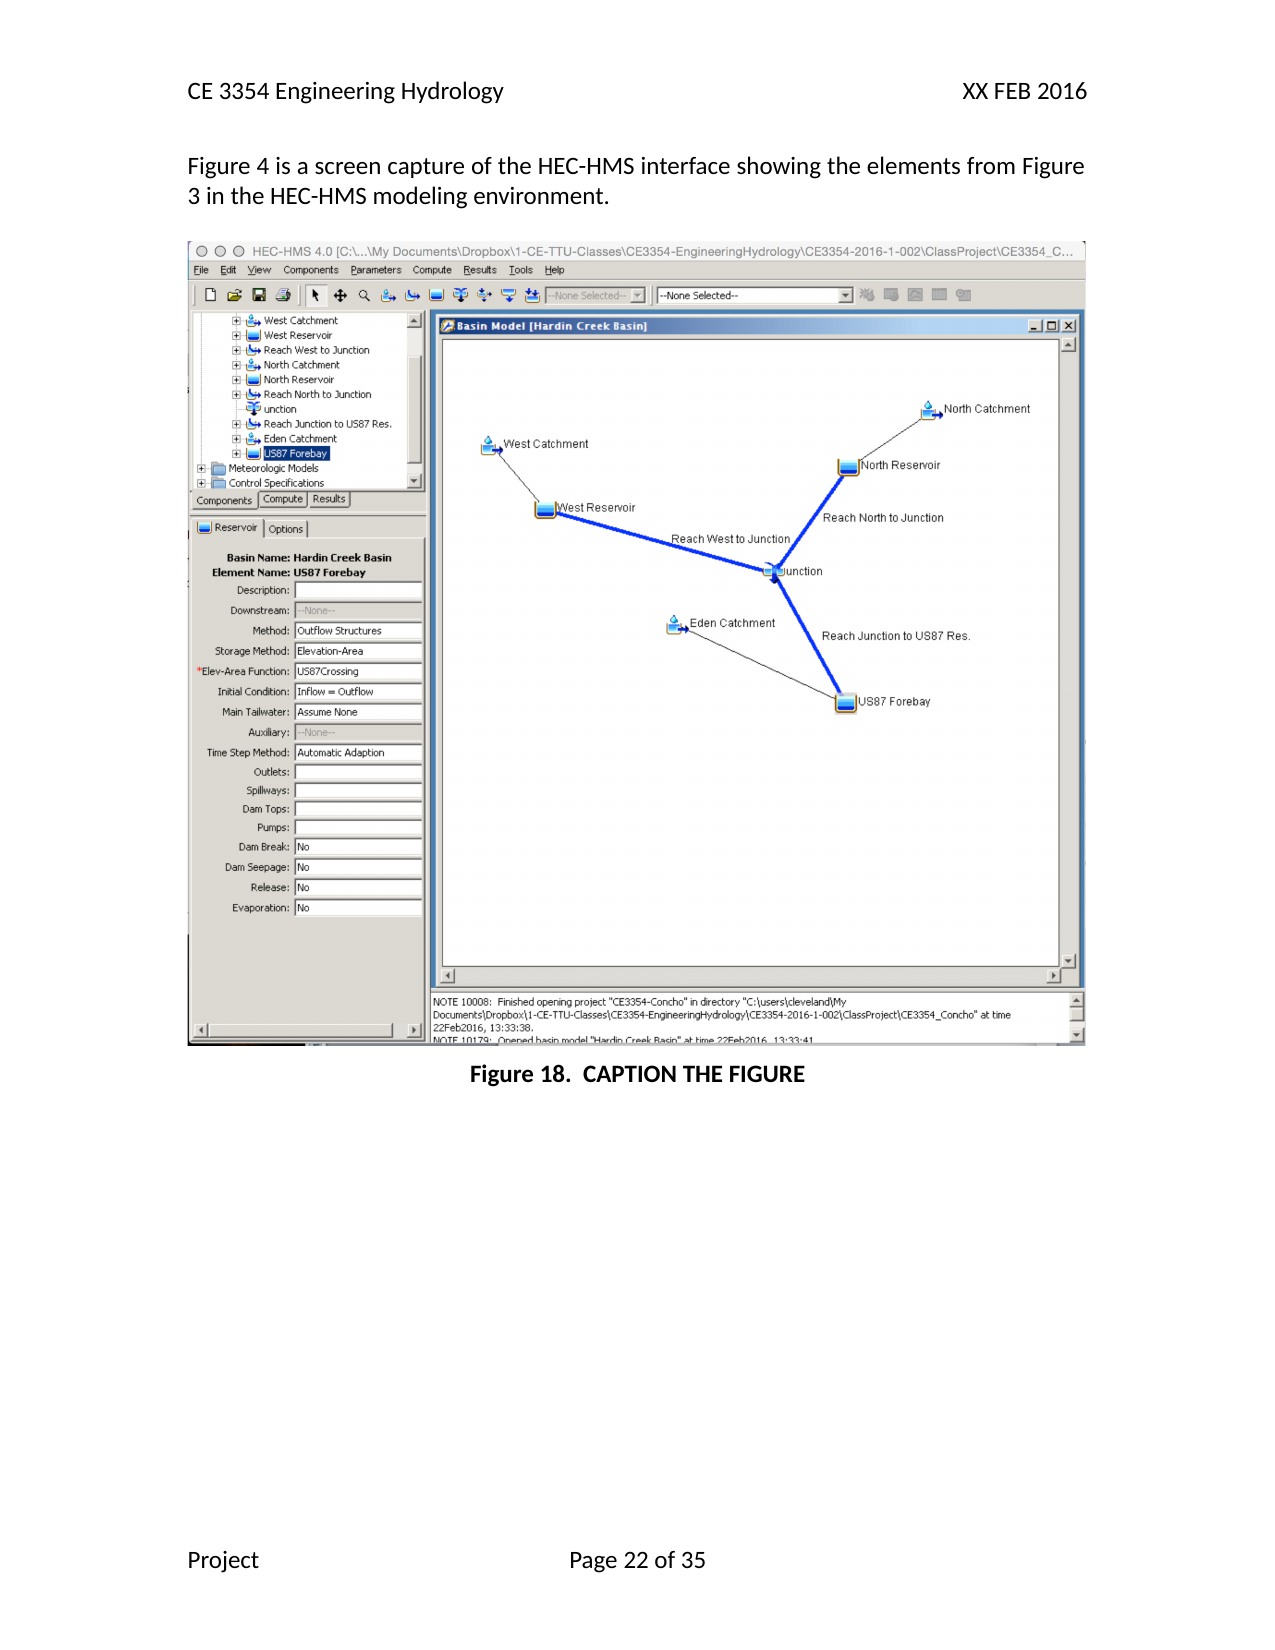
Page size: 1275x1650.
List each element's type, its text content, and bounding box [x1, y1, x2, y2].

text Figure 4 is a screen capture of the HEC-HMS interface showing the elements from Figure 3 in the HEC-HMS modeling environment. [187, 150, 1087, 211]
text Figure 18. CAPTION THE FIGURE [187, 1058, 1087, 1089]
picture [187, 241, 1086, 1046]
